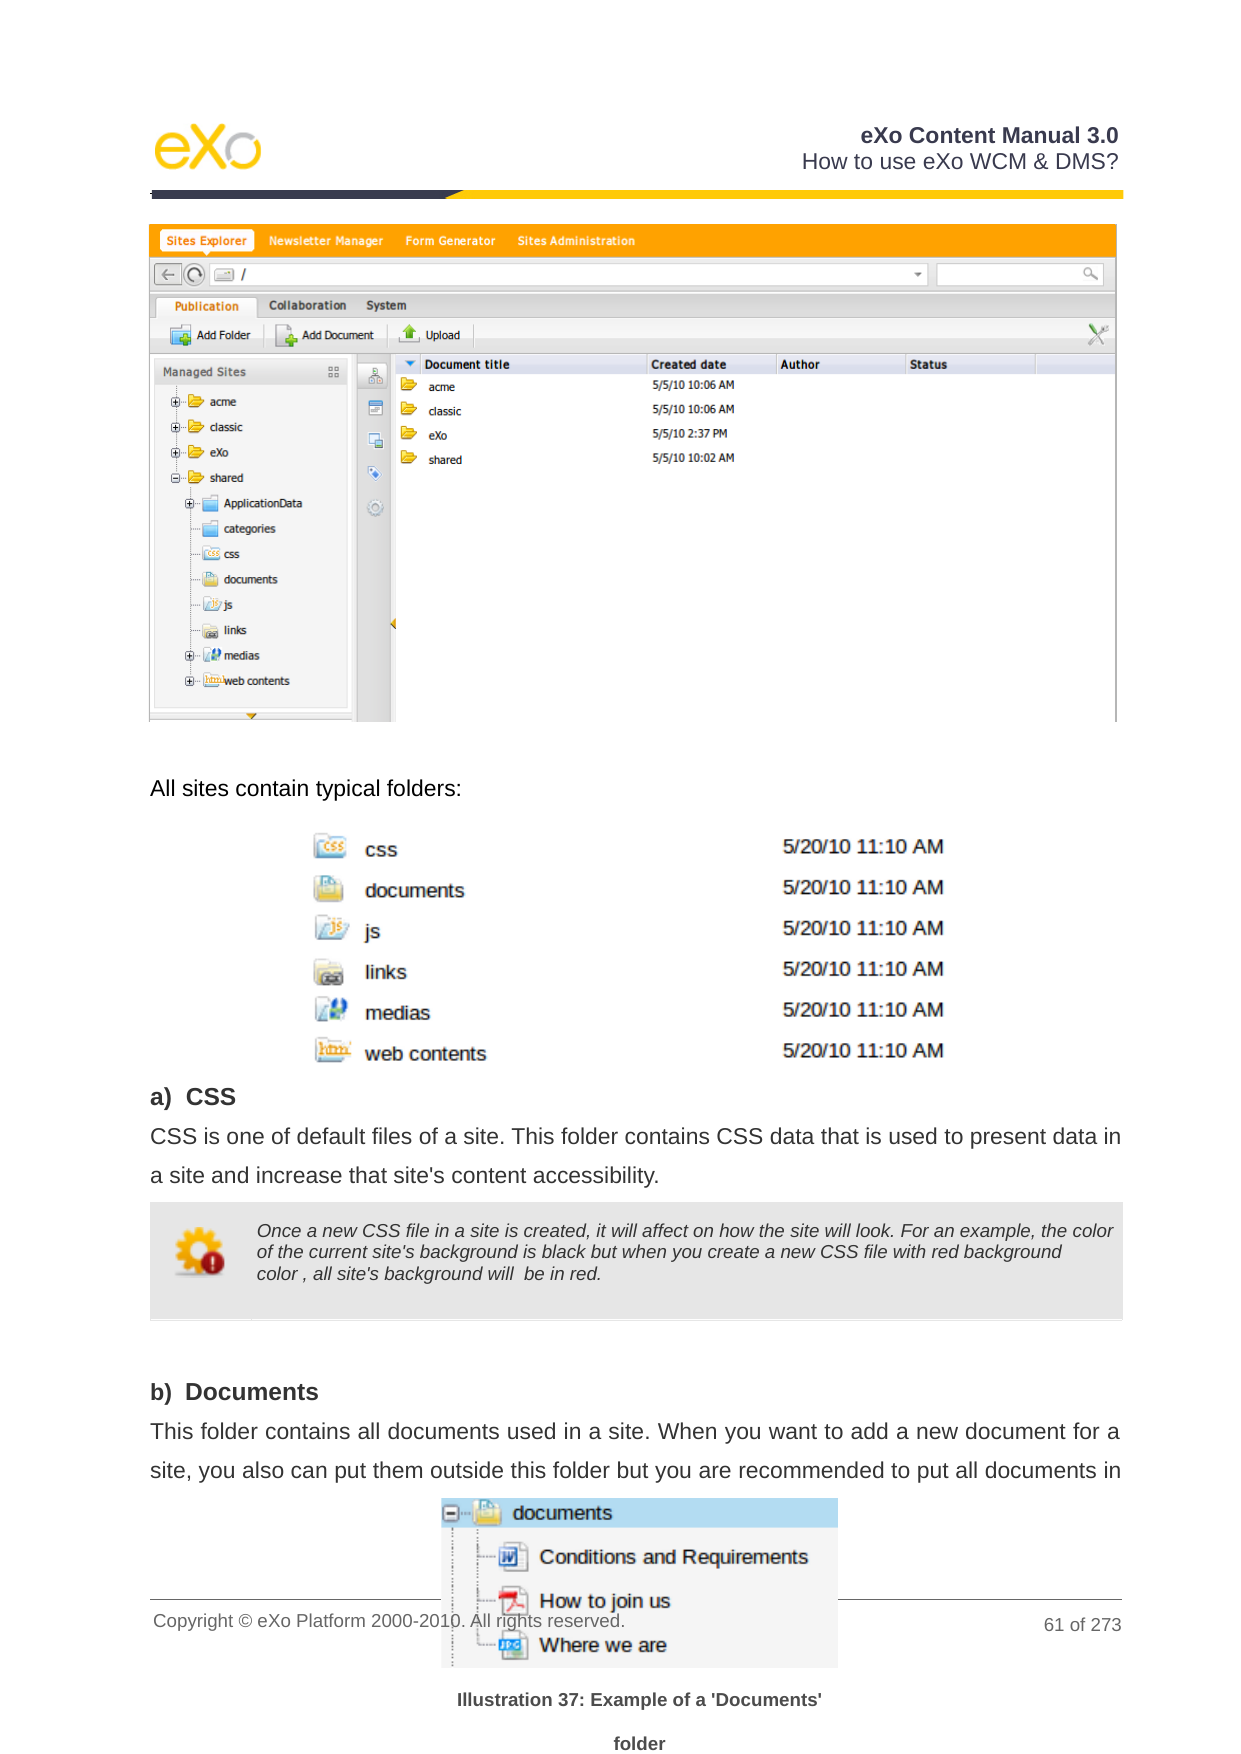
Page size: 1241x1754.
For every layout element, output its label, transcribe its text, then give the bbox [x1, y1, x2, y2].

text This folder contains all documents used in a site. When you want to add a new document for a site, you also can put them outside this folder but you are recommended to put all documents in [150, 1418, 1122, 1484]
text CSS is one of default files of a site. This folder contains CSS data that is used to present data in a site and increase that site's content accessibility. [150, 1123, 1122, 1189]
picture [441, 1498, 838, 1668]
picture [151, 190, 1124, 199]
table_header [151, 1203, 251, 1319]
picture [148, 224, 1117, 722]
text All sites contain typical folders: [150, 775, 1122, 801]
subtitle CSS [150, 834, 1122, 1111]
table_header Once a new CSS file in a site is created, it will affect on how the site will look. For an example, the color of the current site's background is black but when you create a new CSS file with red background color , all site's background will be in red. [252, 1203, 1122, 1319]
picture [174, 1227, 225, 1278]
picture [155, 123, 262, 170]
text Illustration 37: Example of a 'Documents' folder [441, 1668, 838, 1754]
subtitle Documents [150, 1377, 1122, 1405]
picture [306, 827, 952, 1075]
